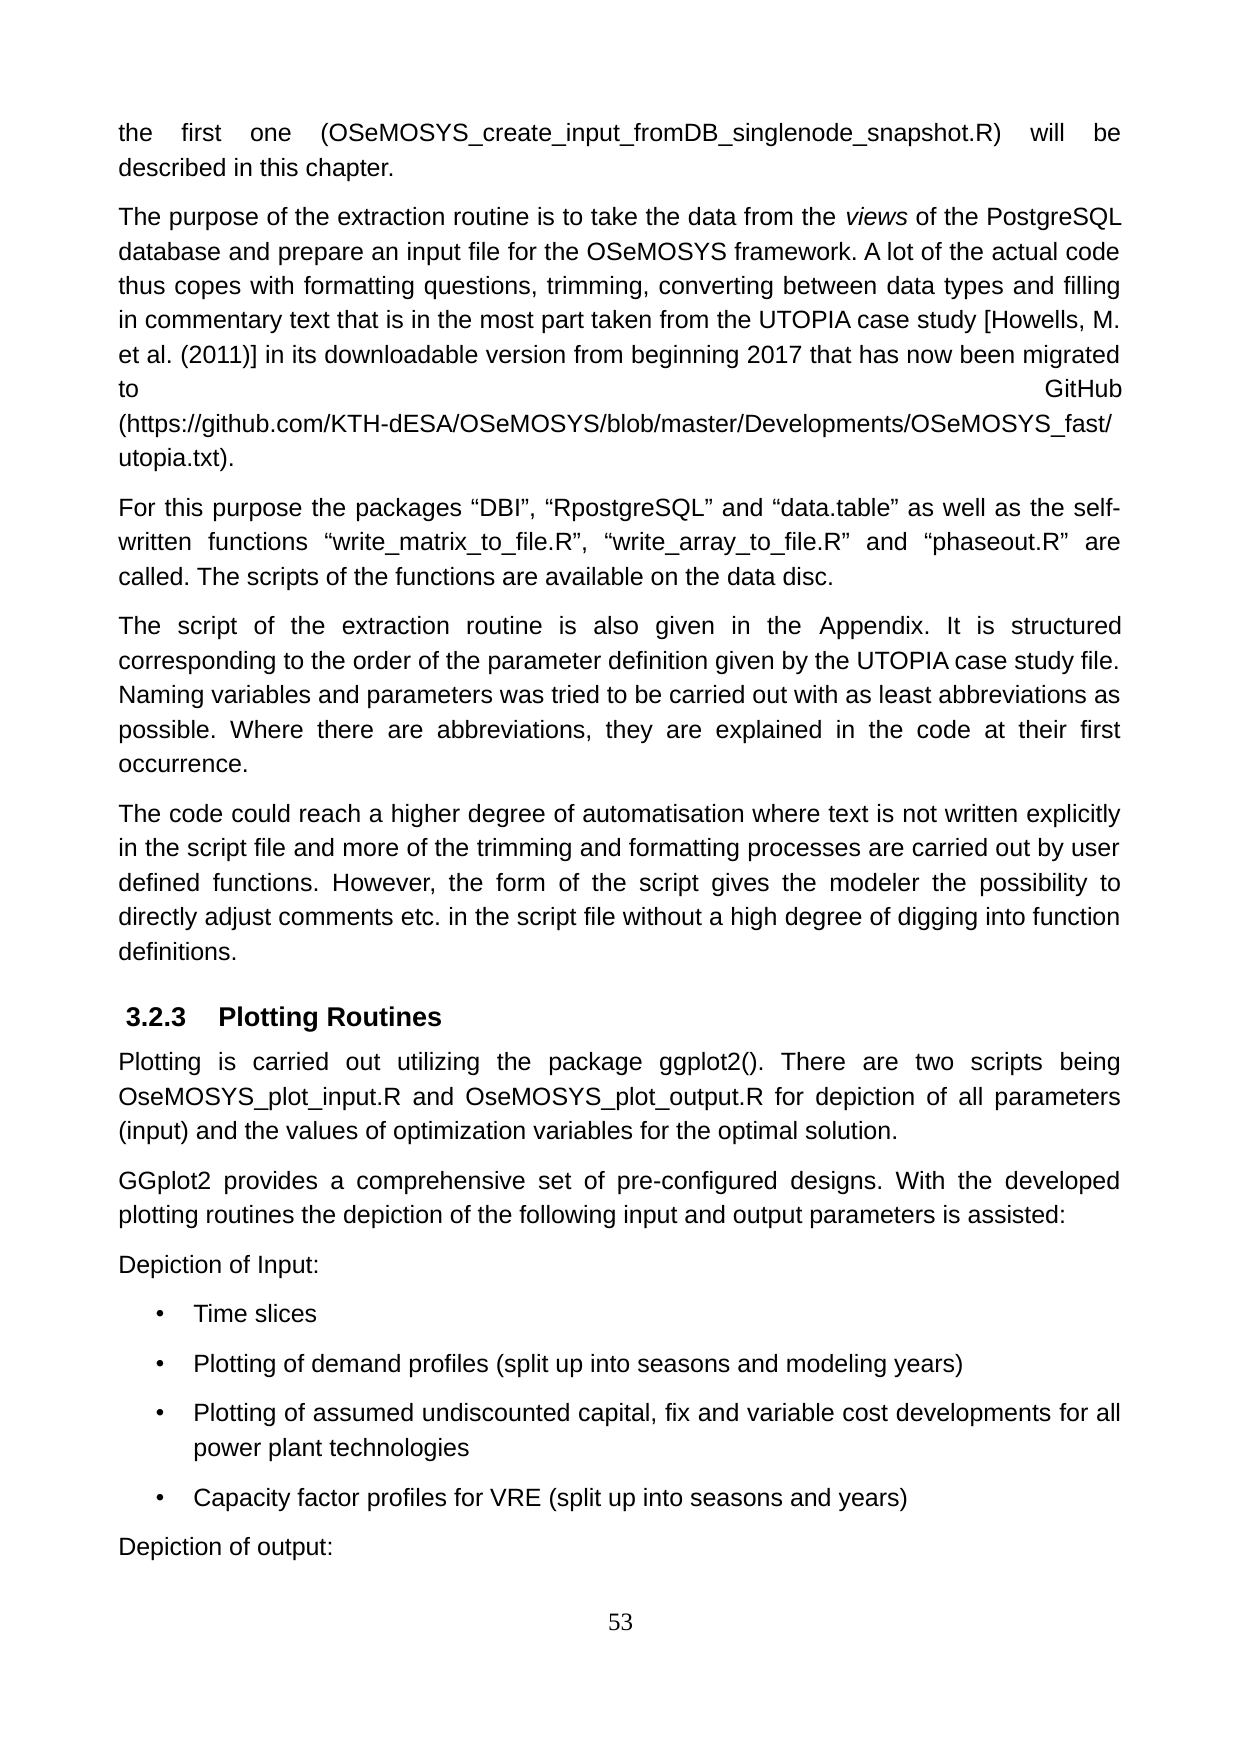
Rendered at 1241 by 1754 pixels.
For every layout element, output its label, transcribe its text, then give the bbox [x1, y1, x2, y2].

text The code could reach a higher degree of automatisation where text is not written explicitly in the script file and more of the trimming and formatting processes are carried out by user defined functions. However, the form of the script gives the modeler the possibility to directly adjust comments etc. in the script file without a high degree of digging into function definitions. [118, 799, 1122, 965]
text the first one (OSeMOSYS_create_input_fromDB_singlenode_snapshot.R) will be described in this chapter. [118, 118, 1122, 181]
list Capacity factor profiles for VRE (split up into seasons and years) [156, 1482, 1122, 1511]
text The purpose of the extraction routine is to take the data from the views of the PostgreSQL database and prepare an input file for the OSeMOSYS framework. A lot of the actual code thus copes with formatting questions, trimming, converting between data types and filling in commentary text that is in the most part taken from the UTOPIA case study [Howells, M. et al. (2011)] in its downloadable version from beginning 2017 that has now been migrated to GitHub (https://github.com/KTH-dESA/OSeMOSYS/blob/master/Developments/OSeMOSYS_fast/utopia.txt). [118, 202, 1122, 472]
list Time slices [156, 1299, 1122, 1328]
list Plotting of demand profiles (split up into seasons and modeling years) [156, 1349, 1122, 1378]
text The script of the extraction routine is also given in the Appendix. It is structured corresponding to the order of the parameter definition given by the UTOPIA case study file. Naming variables and parameters was tried to be carried out with as least abbreviations as possible. Where there are abbreviations, they are explained in the code at their first occurrence. [118, 611, 1122, 778]
subtitle Plotting Routines [118, 1001, 1122, 1032]
text GGplot2 provides a comprehensive set of pre-configured designs. With the developed plotting routines the depiction of the following input and output parameters is assisted: [118, 1166, 1122, 1229]
text Depiction of output: [118, 1532, 1122, 1561]
text Plotting is carried out utilizing the package ggplot2(). There are two scripts being OseMOSYS_plot_input.R and OseMOSYS_plot_output.R for depiction of all parameters (input) and the values of optimization variables for the optimal solution. [118, 1047, 1122, 1145]
text For this purpose the packages “DBI”, “RpostgreSQL” and “data.table” as well as the self-written functions “write_matrix_to_file.R”, “write_array_to_file.R” and “phaseout.R” are called. The scripts of the functions are available on the data disc. [118, 493, 1122, 591]
text Depiction of Input: [118, 1250, 1122, 1278]
list Plotting of assumed undiscounted capital, fix and variable cost developments for all power plant technologies [156, 1398, 1122, 1462]
